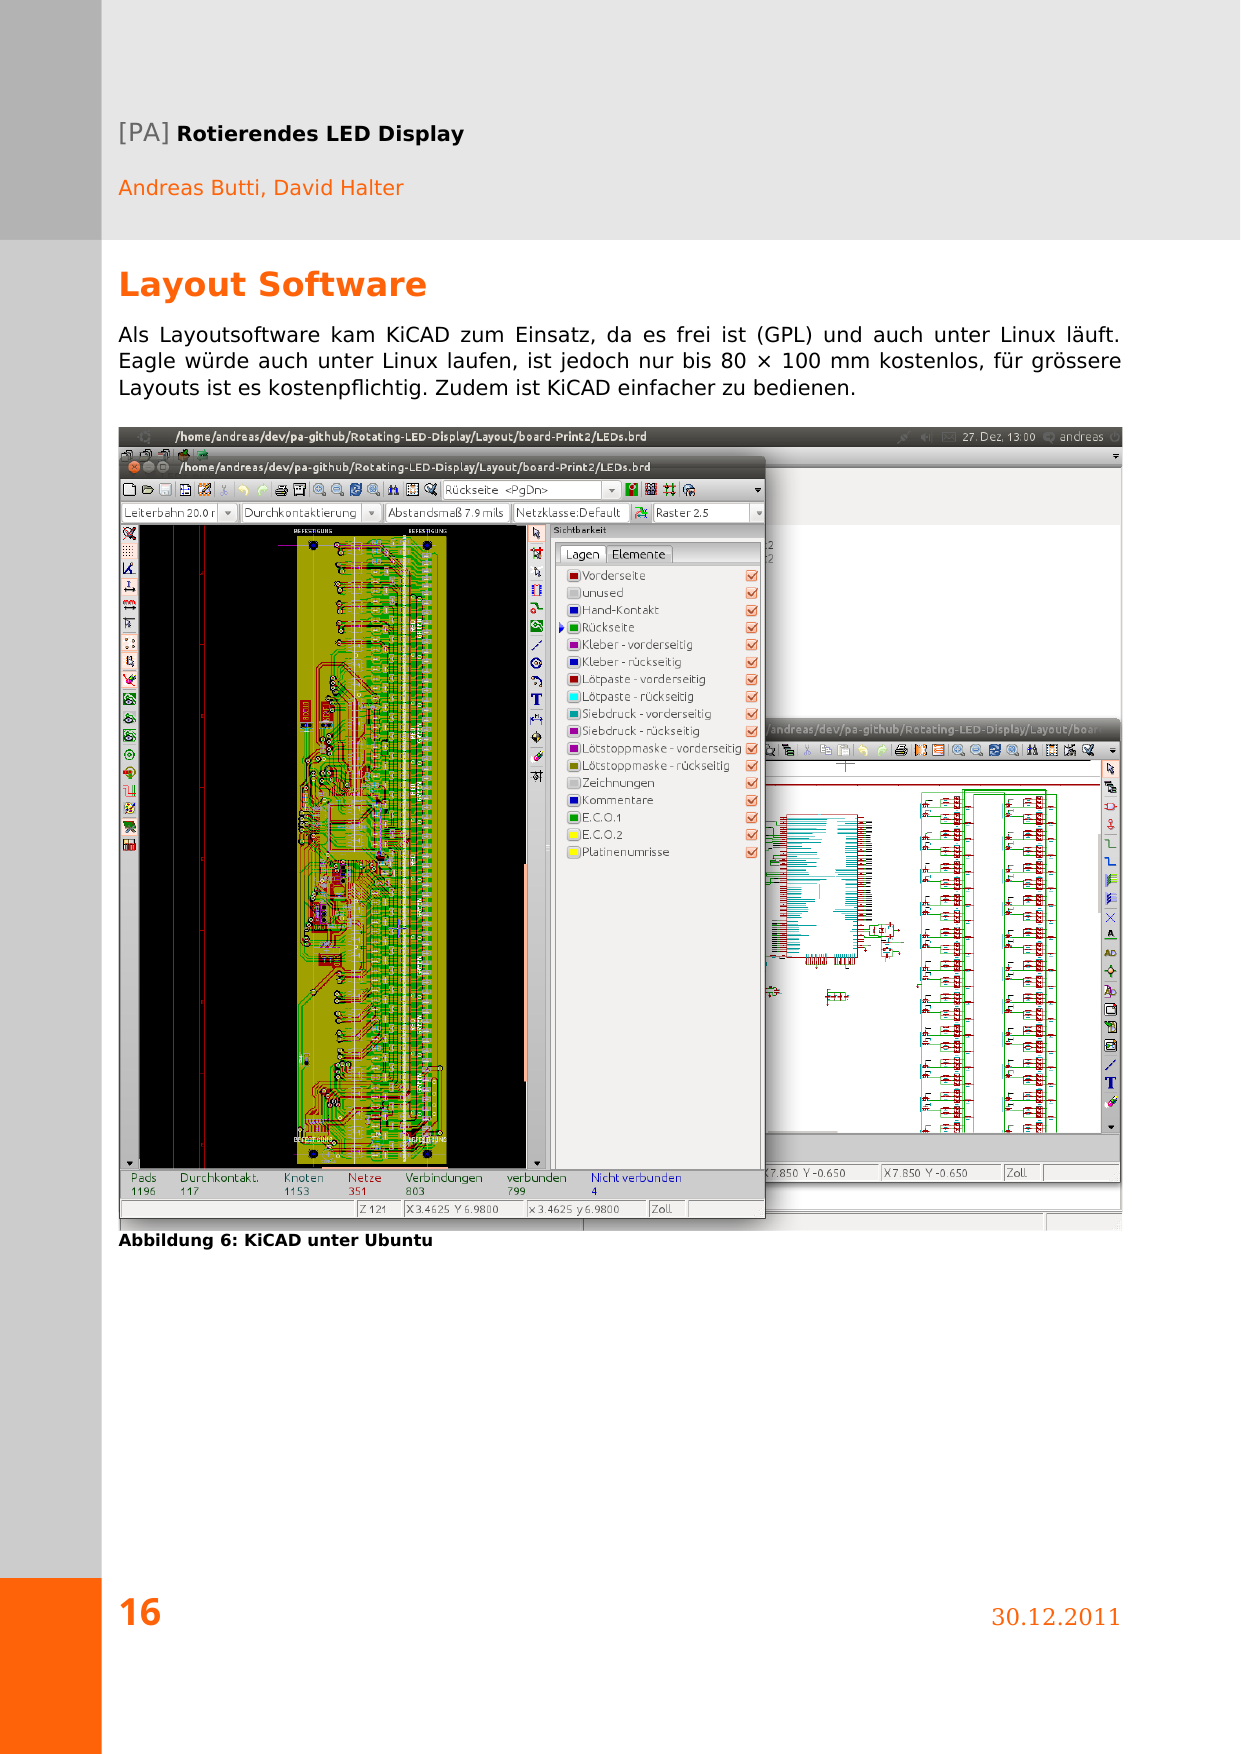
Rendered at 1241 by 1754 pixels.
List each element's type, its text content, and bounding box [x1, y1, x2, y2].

subtitle Layout Software [118, 266, 1122, 304]
text Als Layoutsoftware kam KiCAD zum Einsatz, da es frei ist (GPL) und auch unter Linux läuft. Eagle würde auch unter Linux laufen, ist jedoch nur bis 80 × 100 mm kostenlos, für grössere Layouts ist es kostenpflichtig. Zudem ist KiCAD einfacher zu bedienen. [118, 323, 1122, 400]
picture [118, 427, 1123, 1231]
text Abbildung 6: KiCAD unter Ubuntu [118, 1231, 1122, 1250]
